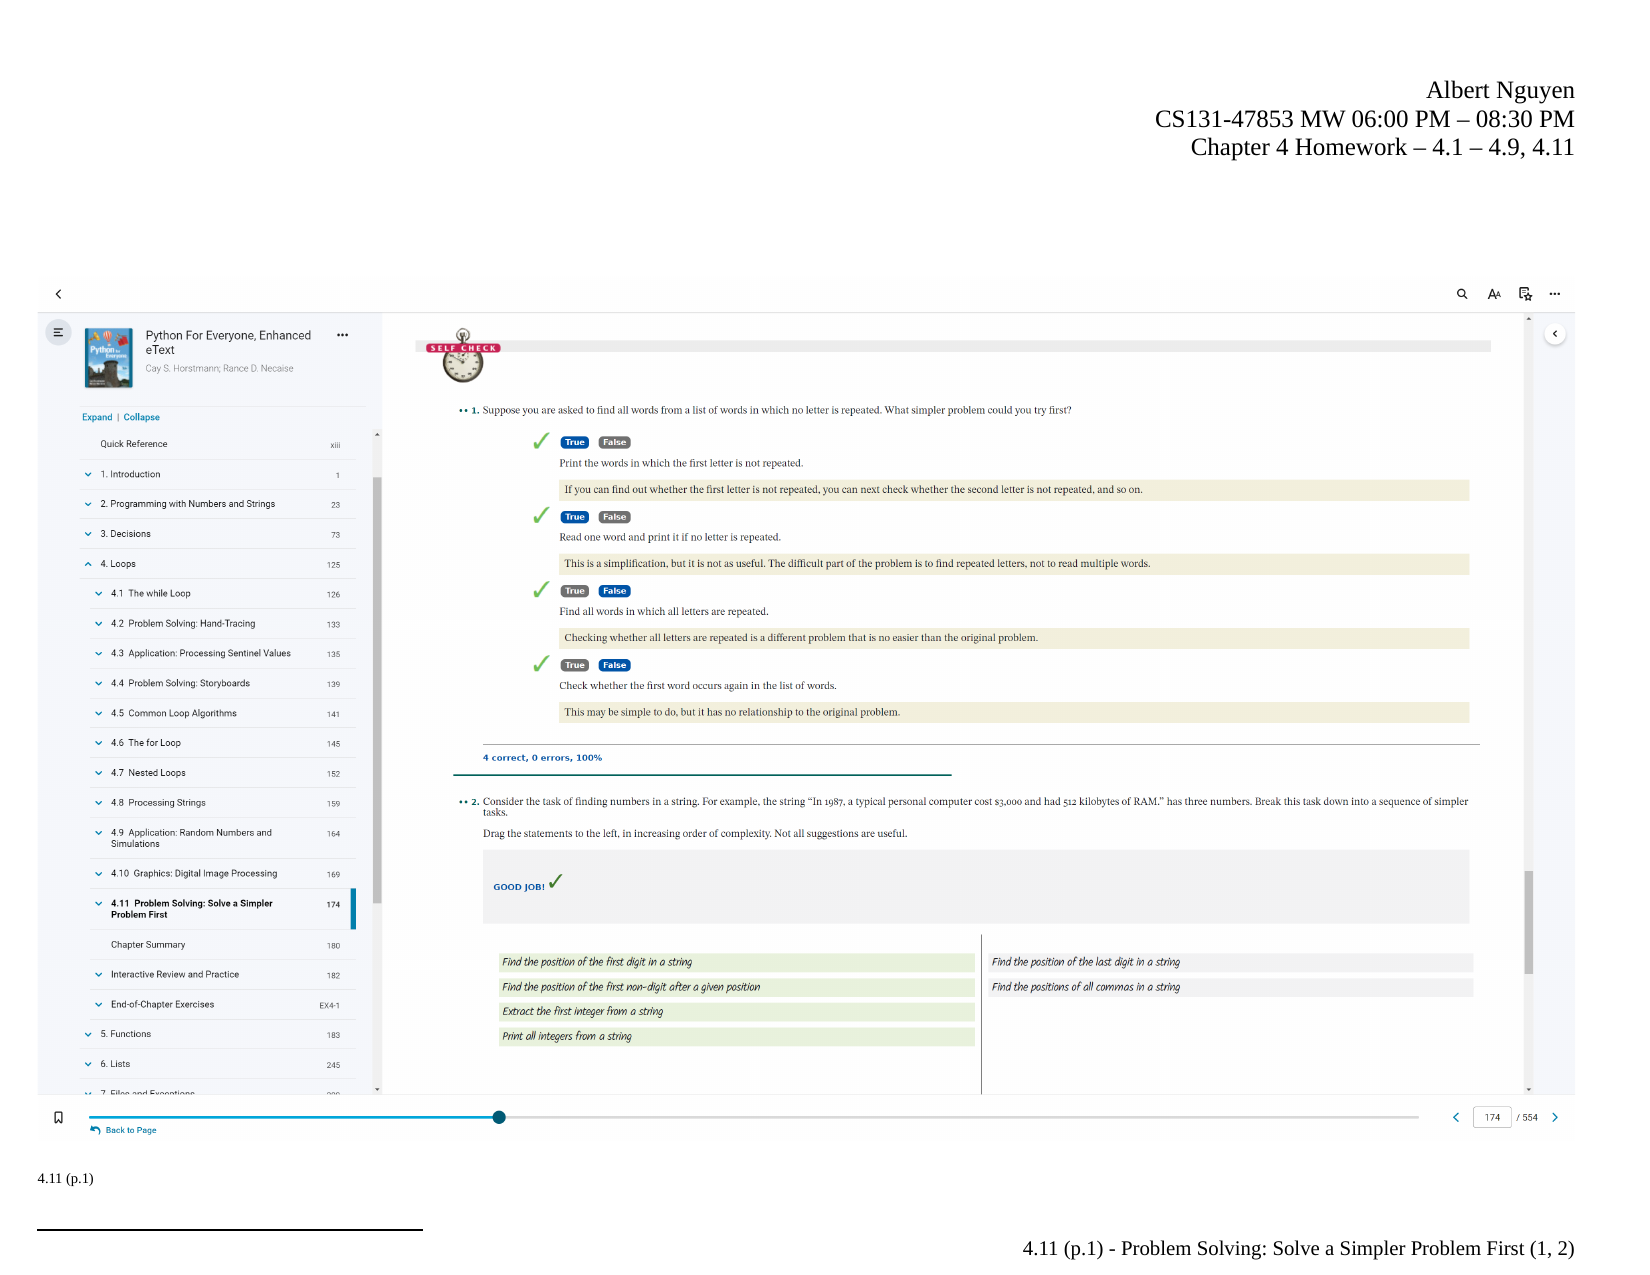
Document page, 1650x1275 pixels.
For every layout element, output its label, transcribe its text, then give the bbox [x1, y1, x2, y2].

text - Problem Solving: Solve a Simpler Problem First (1, 2) [37, 1236, 1575, 1260]
picture [37, 276, 1575, 1141]
